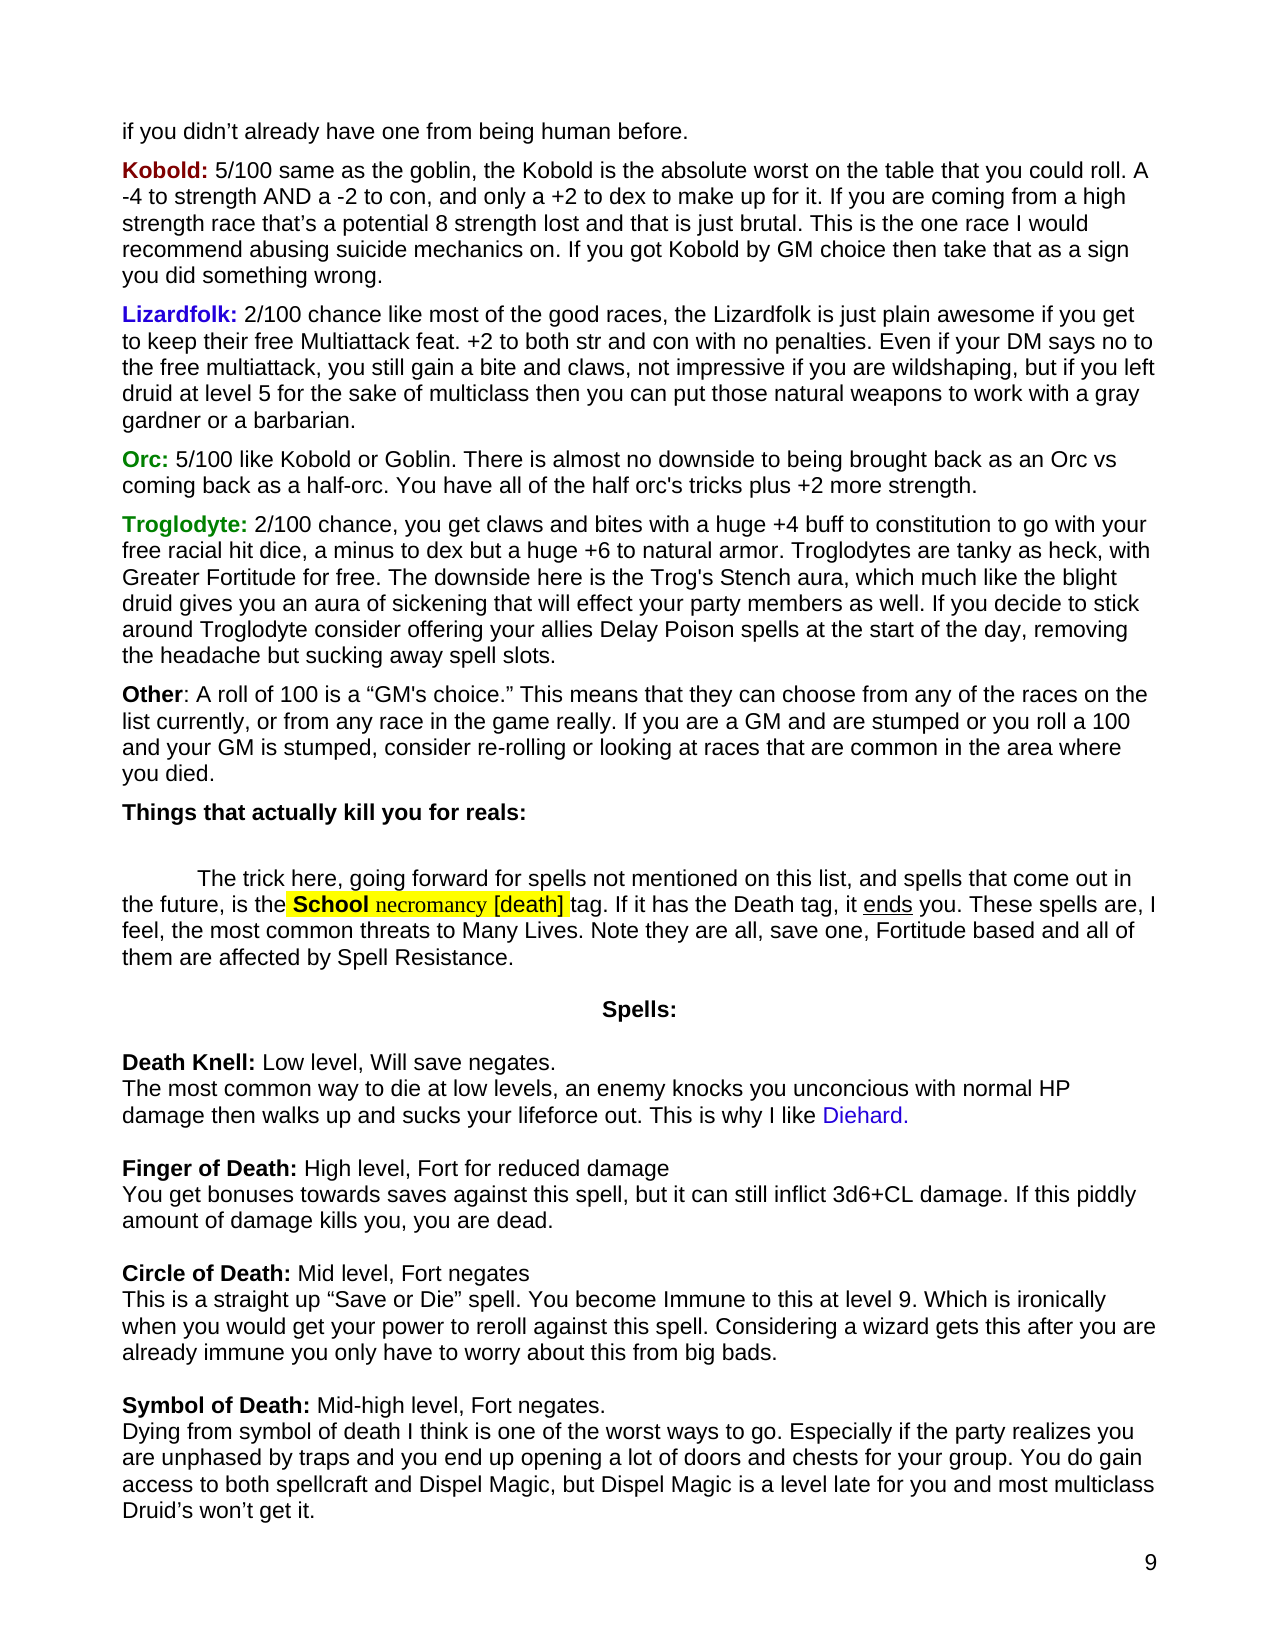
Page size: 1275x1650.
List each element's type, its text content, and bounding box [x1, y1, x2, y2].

text Death Knell: Low level, Will save negates. [122, 1049, 1157, 1075]
text Spells: [122, 996, 1157, 1023]
text if you didn’t already have one from being human before. [122, 118, 1157, 144]
text Circle of Death: Mid level, Fort negates [122, 1260, 1157, 1286]
text You get bonuses towards saves against this spell, but it can still inflict 3d6+CL damage. If this piddly amount of damage kills you, you are dead. [122, 1181, 1157, 1233]
text Lizardfolk: 2/100 chance like most of the good races, the Lizardfolk is just plain awesome if you get to keep their free Multiattack feat. +2 to both str and con with no penalties. Even if your DM says no to the free multiattack, you still gain a bite and claws, not impressive if you are wildshaping, but if you left druid at level 5 for the sake of multiclass then you can put those natural weapons to work with a gray gardner or a barbarian. [122, 301, 1157, 433]
text Kobold: 5/100 same as the goblin, the Kobold is the absolute worst on the table that you could roll. A -4 to strength AND a -2 to con, and only a +2 to dex to make up for it. If you are coming from a high strength race that’s a potential 8 strength lost and that is just brutal. This is the one race I would recommend abusing suicide mechanics on. If you got Kobold by GM choice then take that as a sign you did something wrong. [122, 157, 1157, 289]
text Other: A roll of 100 is a “GM's choice.” This means that they can choose from any of the races on the list currently, or from any race in the game really. If you are a GM and are stumped or you roll a 100 and your GM is stumped, consider re-rolling or looking at races that are common in the area where you died. [122, 681, 1157, 787]
text This is a straight up “Save or Die” spell. You become Immune to this at level 9. Which is ironically when you would get your power to reroll against this spell. Considering a wizard gets this after you are already immune you only have to worry about this from big bads. [122, 1286, 1157, 1365]
text Troglodyte: 2/100 chance, you get claws and bites with a huge +4 buff to constitution to go with your free racial hit dice, a minus to dex but a huge +6 to natural armor. Troglodytes are tanky as heck, with Greater Fortitude for free. The downside here is the Trog's Stench aura, which much like the blight druid gives you an aura of sickening that will effect your party members as well. If you decide to stick around Troglodyte consider offering your allies Delay Poison spells at the start of the day, removing the headache but sucking away spell slots. [122, 511, 1157, 669]
text The most common way to die at low levels, an enemy knocks you unconcious with normal HP damage then walks up and sucks your lifeforce out. This is why I like Diehard. [122, 1075, 1157, 1128]
text Orc: 5/100 like Kobold or Goblin. There is almost no downside to being brought back as an Orc vs coming back as a half-orc. You have all of the half orc's tricks plus +2 more strength. [122, 446, 1157, 498]
text Dying from symbol of death I think is one of the worst ways to go. Especially if the party realizes you are unphased by traps and you end up opening a lot of doors and chests for your group. You do gain access to both spellcraft and Dispel Magic, but Dispel Magic is a level late for you and most multiclass Druid’s won’t get it. [122, 1418, 1157, 1523]
text Symbol of Death: Mid-high level, Fort negates. [122, 1392, 1157, 1418]
text Finger of Death: High level, Fort for reduced damage [122, 1154, 1157, 1181]
text Things that actually kill you for reals: [122, 799, 1157, 826]
text The trick here, going forward for spells not mentioned on this list, and spells that come out in the future, is the School necromancy [death] tag. If it has the Death tag, it ends you. These spells are, I feel, the most common threats to Many Lives. Note they are all, save one, Fortitude based and all of them are affected by Spell Resistance. [122, 864, 1157, 970]
